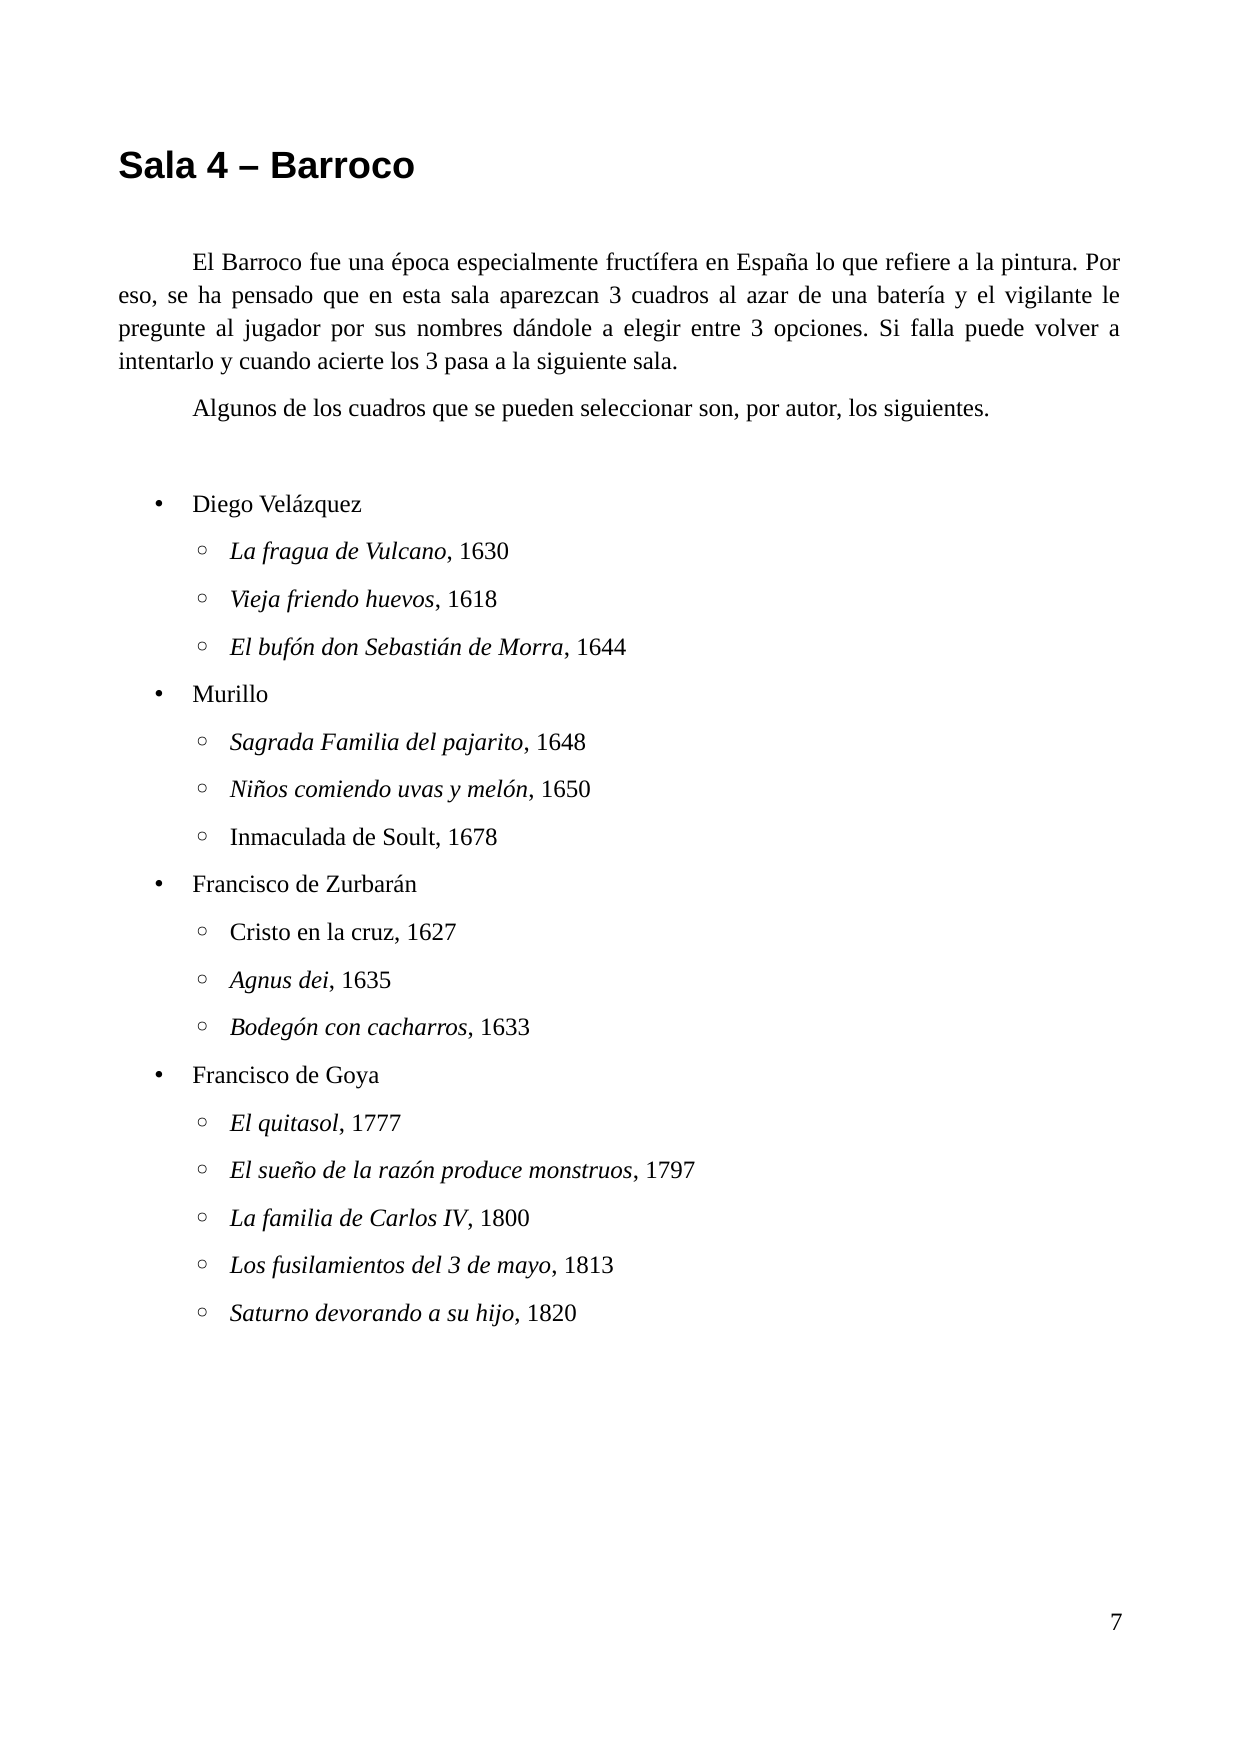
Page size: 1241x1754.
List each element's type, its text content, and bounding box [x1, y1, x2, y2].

list Cristo en la cruz, 1627 [192, 917, 1122, 946]
list Diego Velázquez [154, 489, 1122, 517]
text El Barroco fue una época especialmente fructífera en España lo que refiere a la pintura. Por eso, se ha pensado que en esta sala aparezcan 3 cuadros al azar de una batería y el vigilante le pregunte al jugador por sus nombres dándole a elegir entre 3 opciones. Si falla puede volver a intentarlo y cuando acierte los 3 pasa a la siguiente sala. [118, 247, 1122, 375]
list La familia de Carlos IV, 1800 [192, 1203, 1122, 1232]
list El bufón don Sebastián de Morra, 1644 [192, 632, 1122, 660]
list Los fusilamientos del 3 de mayo, 1813 [192, 1250, 1122, 1279]
list Francisco de Goya [154, 1060, 1122, 1089]
list Sagrada Familia del pajarito, 1648 [192, 727, 1122, 756]
subtitle Sala 4 – Barroco [118, 143, 1122, 187]
list Inmaculada de Soult, 1678 [192, 822, 1122, 851]
text Algunos de los cuadros que se pueden seleccionar son, por autor, los siguientes. [118, 393, 1122, 422]
list Agnus dei, 1635 [192, 965, 1122, 993]
list El quitasol, 1777 [192, 1108, 1122, 1136]
list Niños comiendo uvas y melón, 1650 [192, 774, 1122, 803]
list Saturno devorando a su hijo, 1820 [192, 1298, 1122, 1327]
list Francisco de Zurbarán [154, 869, 1122, 898]
list La fragua de Vulcano, 1630 [192, 536, 1122, 565]
list El sueño de la razón produce monstruos, 1797 [192, 1155, 1122, 1184]
list Bodegón con cacharros, 1633 [192, 1012, 1122, 1041]
list Vieja friendo huevos, 1618 [192, 584, 1122, 613]
list Murillo [154, 679, 1122, 708]
